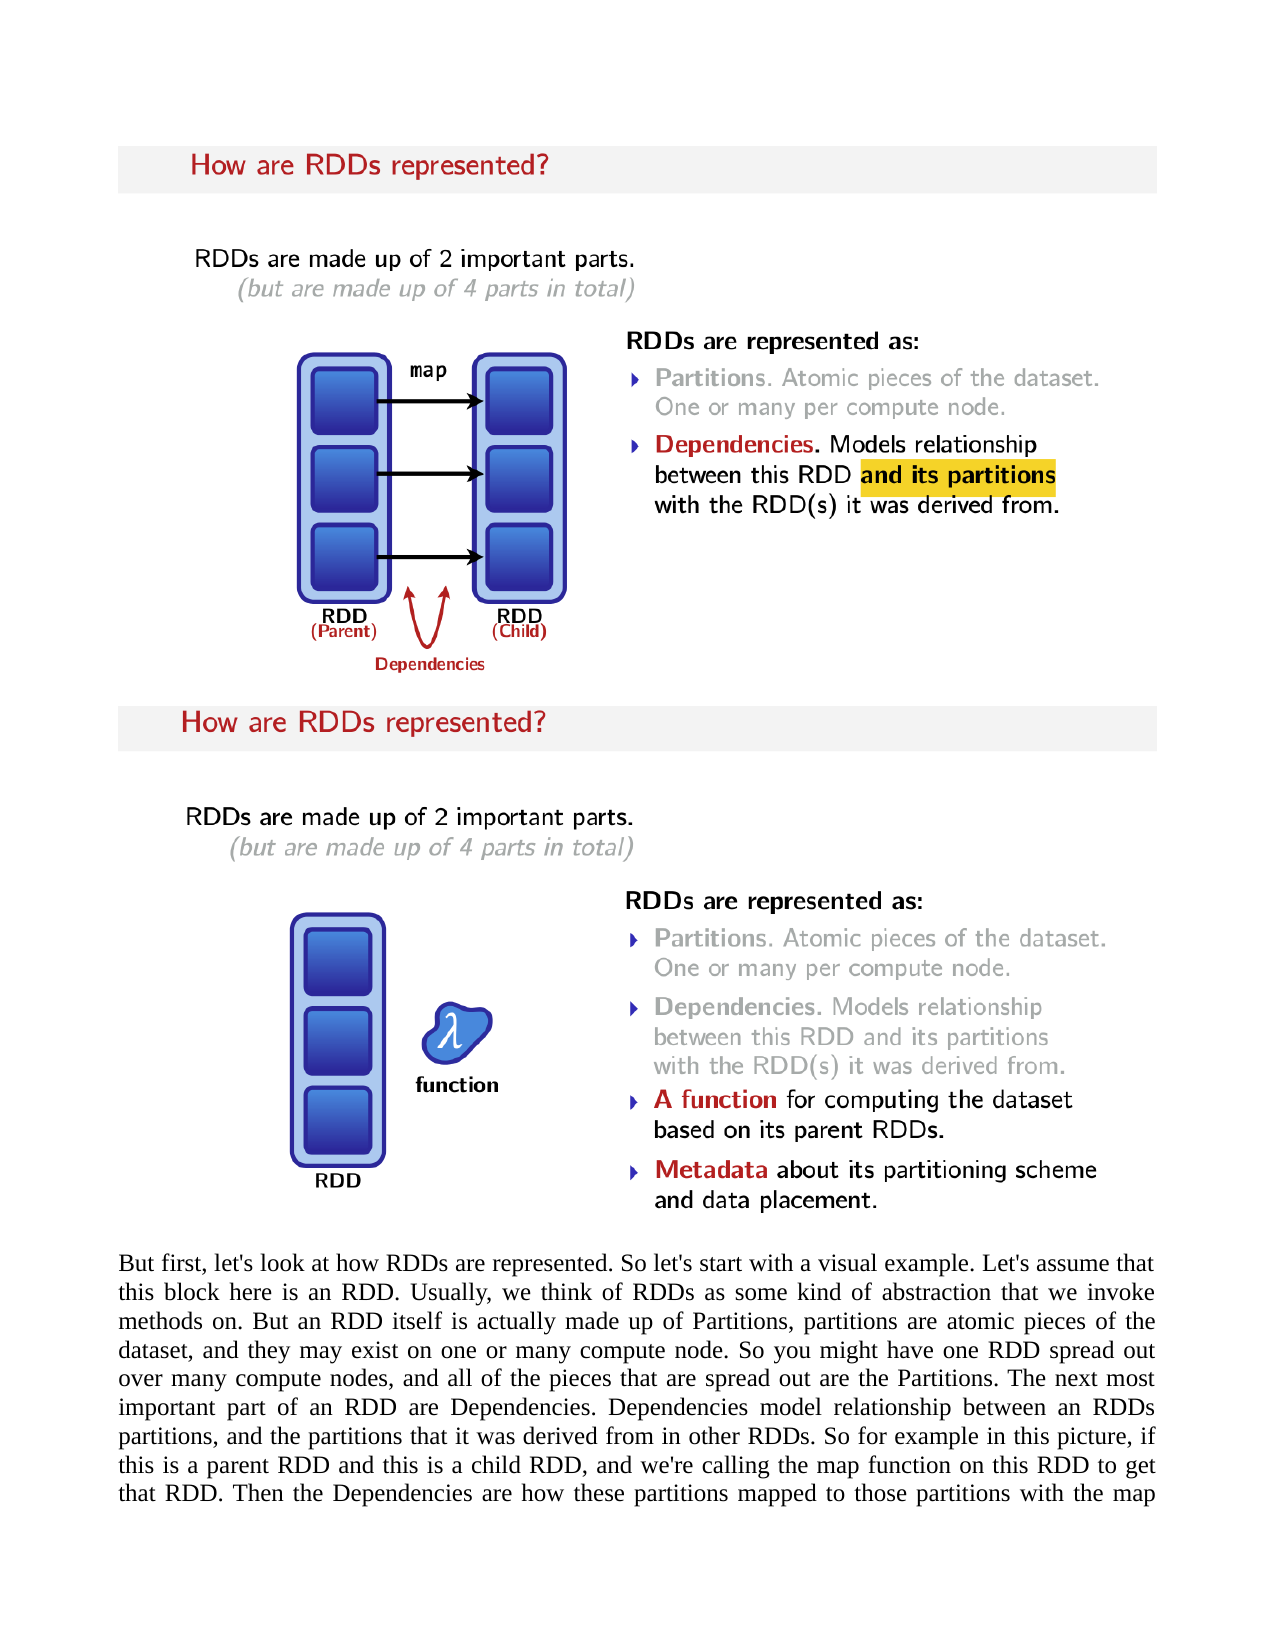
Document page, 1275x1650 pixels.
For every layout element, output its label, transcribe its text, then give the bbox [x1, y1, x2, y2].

text But first, let's look at how RDDs are represented. So let's start with a visual example. Let's assume that this block here is an RDD. Usually, we think of RDDs as some kind of abstraction that we invoke methods on. But an RDD itself is actually made up of Partitions, partitions are atomic pieces of the dataset, and they may exist on one or many compute node. So you might have one RDD spread out over many compute nodes, and all of the pieces that are spread out are the Partitions. The next most important part of an RDD are Dependencies. Dependencies model relationship between an RDDs partitions, and the partitions that it was derived from in other RDDs. So for example in this picture, if this is a parent RDD and this is a child RDD, and we're calling the map function on this RDD to get that RDD. Then the Dependencies are how these partitions mapped to those partitions with the map [118, 1248, 1157, 1507]
picture [118, 146, 1157, 678]
picture [118, 706, 1157, 1220]
